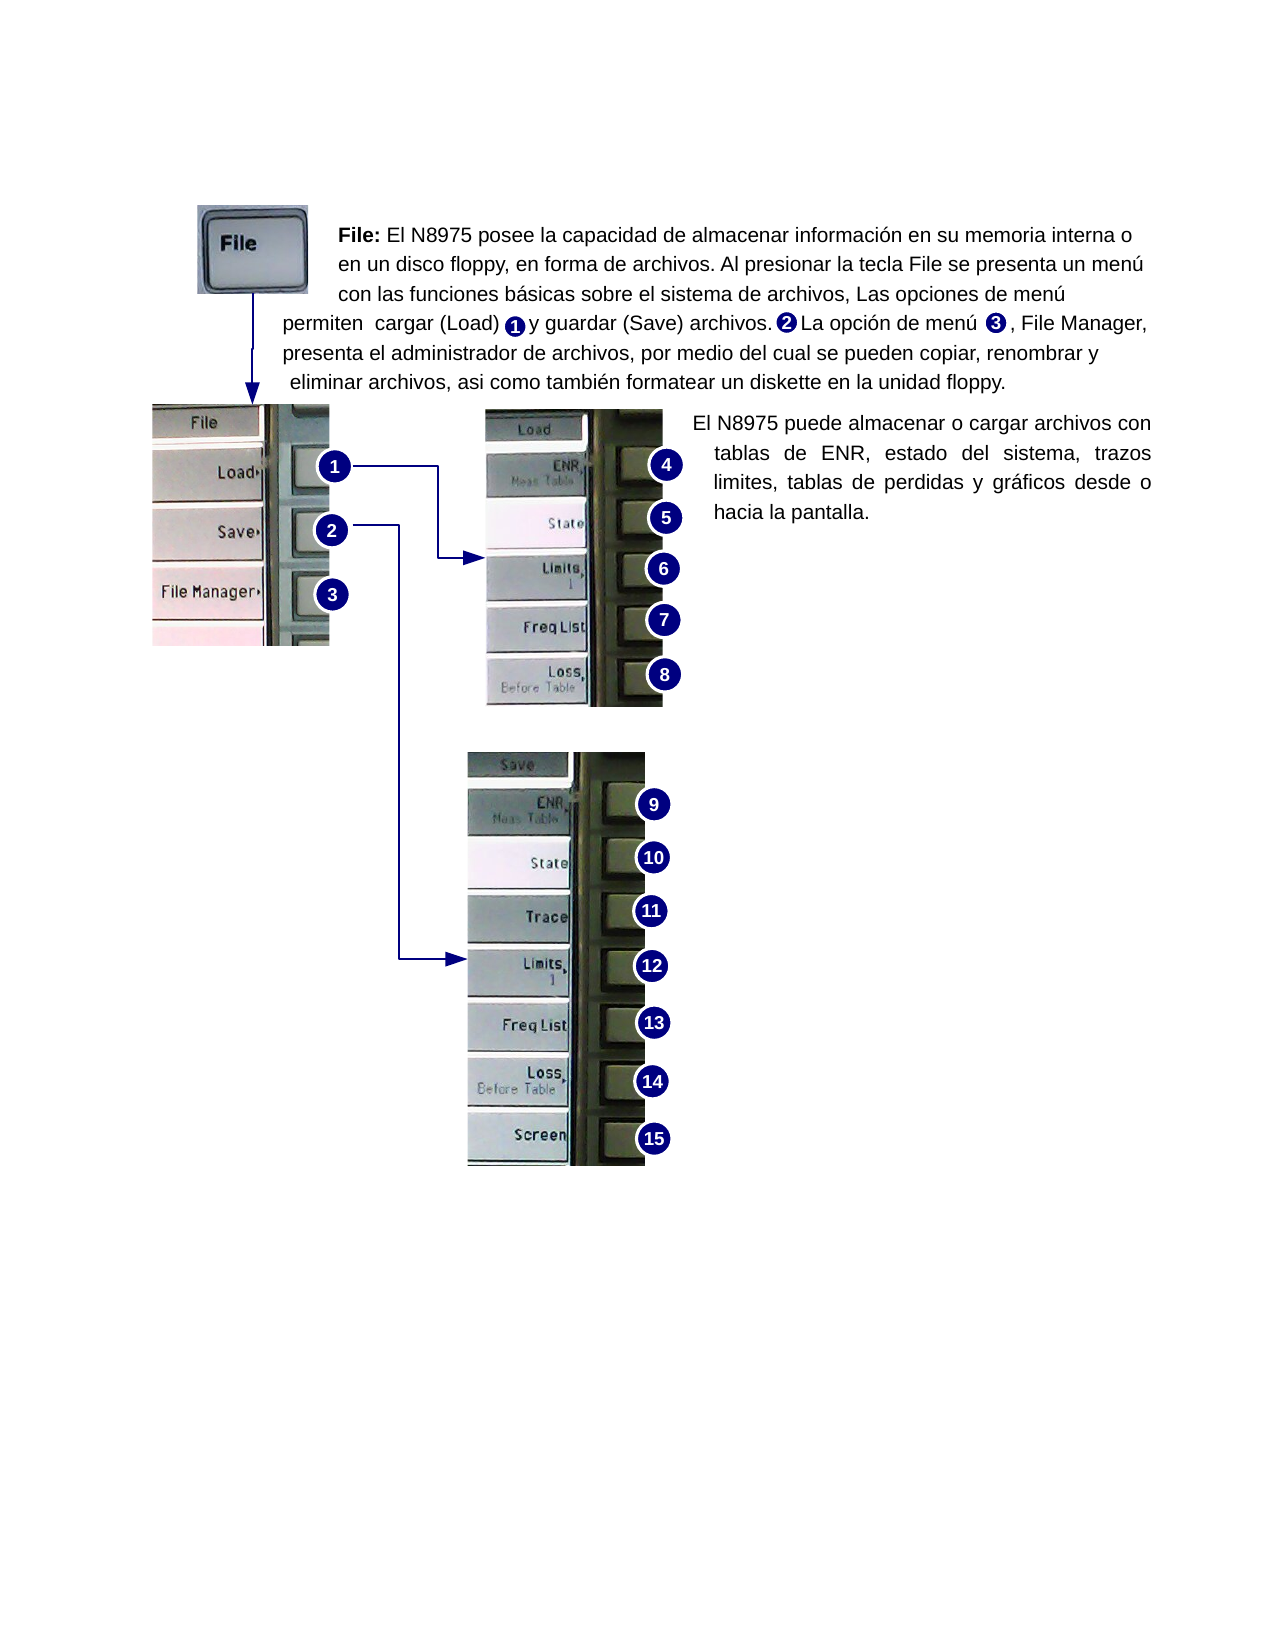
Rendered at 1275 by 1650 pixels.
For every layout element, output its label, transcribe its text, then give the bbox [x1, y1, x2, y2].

picture [485, 409, 663, 707]
picture [197, 205, 309, 294]
picture [467, 752, 645, 1166]
text El N8975 puede almacenar o cargar archivos con tablas de ENR, estado del sistema, trazos limites, tablas de perdidas y gráficos desde o hacia la pantalla. [330, 406, 1152, 523]
text [123, 406, 152, 523]
text [123, 217, 252, 394]
picture [152, 404, 330, 646]
text File: El N8975 posee la capacidad de almacenar información en su memoria interna o en un disco floppy, en forma de archivos. Al presionar la tecla File se presenta un menú con las funciones básicas sobre el sistema de archivos, Las opciones de menú permiten cargar (Load) y guardar (Save) archivos. La opción de menú , File Manager, presenta el administrador de archivos, por medio del cual se pueden copiar, renombrar y eliminar archivos, asi como también formatear un diskette en la unidad floppy. [253, 217, 1152, 394]
